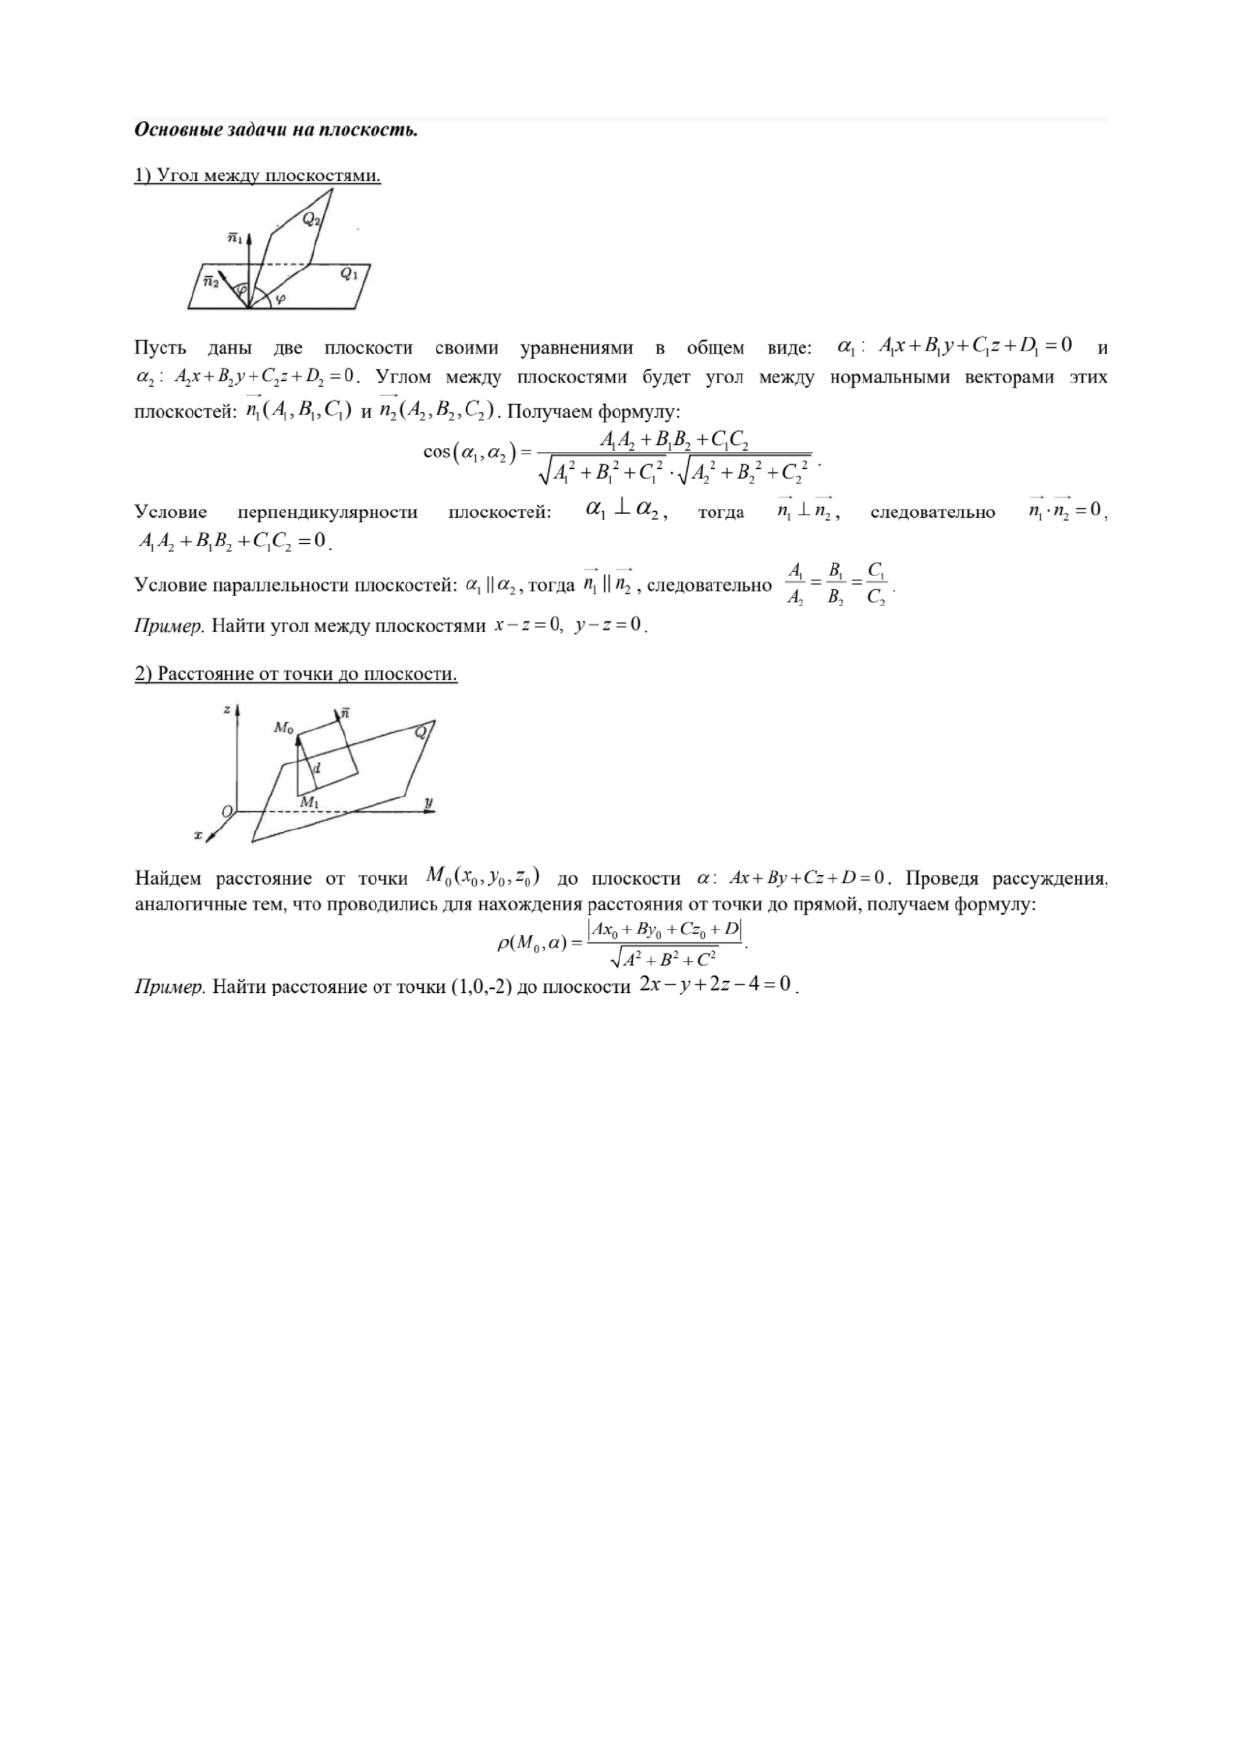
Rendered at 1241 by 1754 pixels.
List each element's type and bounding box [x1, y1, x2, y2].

picture [132, 118, 1108, 636]
picture [132, 664, 1108, 996]
